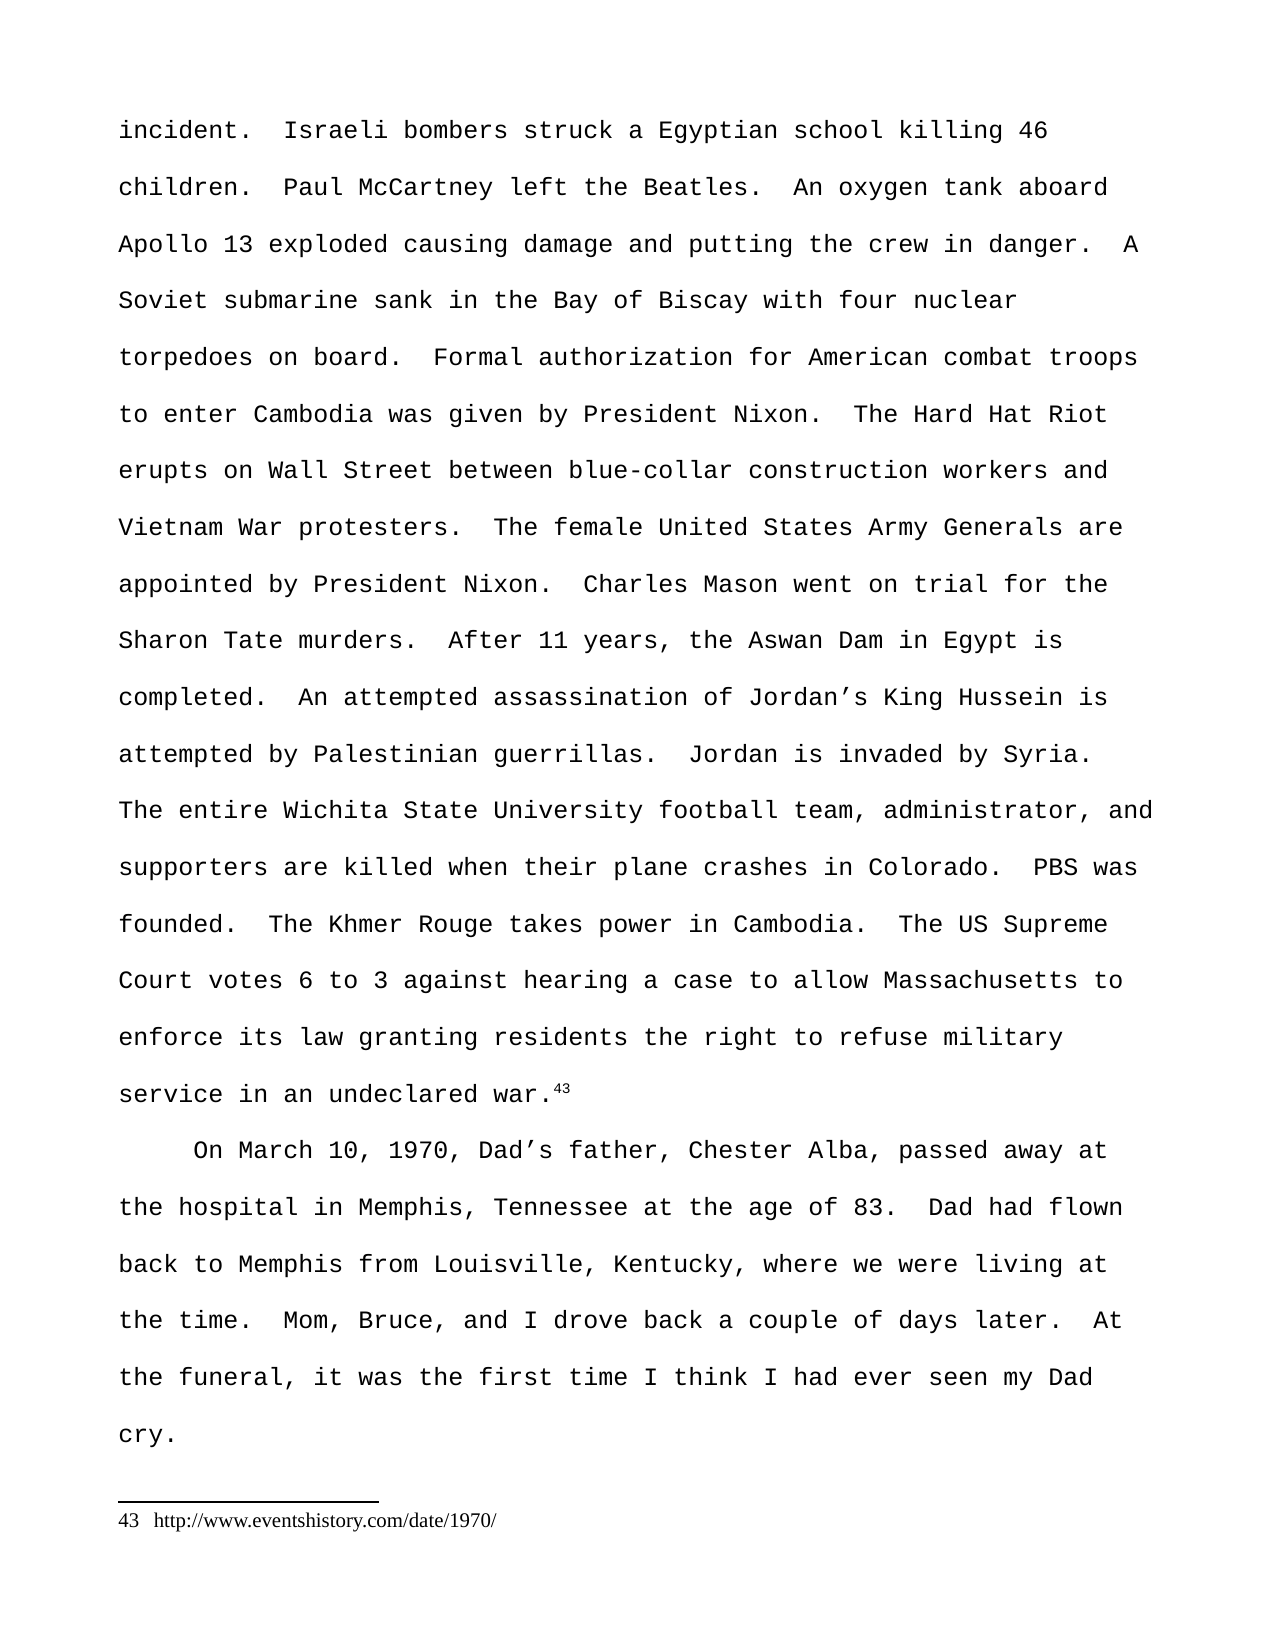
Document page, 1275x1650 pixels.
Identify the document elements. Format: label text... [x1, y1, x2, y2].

text incident. Israeli bombers struck a Egyptian school killing 46 children. Paul McCartney left the Beatles. An oxygen tank aboard Apollo 13 exploded causing damage and putting the crew in danger. A Soviet submarine sank in the Bay of Biscay with four nuclear torpedoes on board. Formal authorization for American combat troops to enter Cambodia was given by President Nixon. The Hard Hat Riot erupts on Wall Street between blue-collar construction workers and Vietnam War protesters. The female United States Army Generals are appointed by President Nixon. Charles Mason went on trial for the Sharon Tate murders. After 11 years, the Aswan Dam in Egypt is completed. An attempted assassination of Jordan’s King Hussein is attempted by Palestinian guerrillas. Jordan is invaded by Syria. The entire Wichita State University football team, administrator, and supporters are killed when their plane crashes in Colorado. PBS was founded. The Khmer Rouge takes power in Cambodia. The US Supreme Court votes 6 to 3 against hearing a case to allow Massachusetts to enforce its law granting residents the right to refuse military service in an undeclared war. [118, 118, 1157, 1110]
text On March 10, 1970, Dad’s father, Chester Alba, passed away at the hospital in Memphis, Tennessee at the age of 83. Dad had flown back to Memphis from Louisville, Kentucky, where we were living at the time. Mom, Bruce, and I drove back a couple of days later. At the funeral, it was the first time I think I had ever seen my Dad cry. [118, 1138, 1157, 1450]
text http://www.eventshistory.com/date/1970/ [118, 1508, 1157, 1532]
